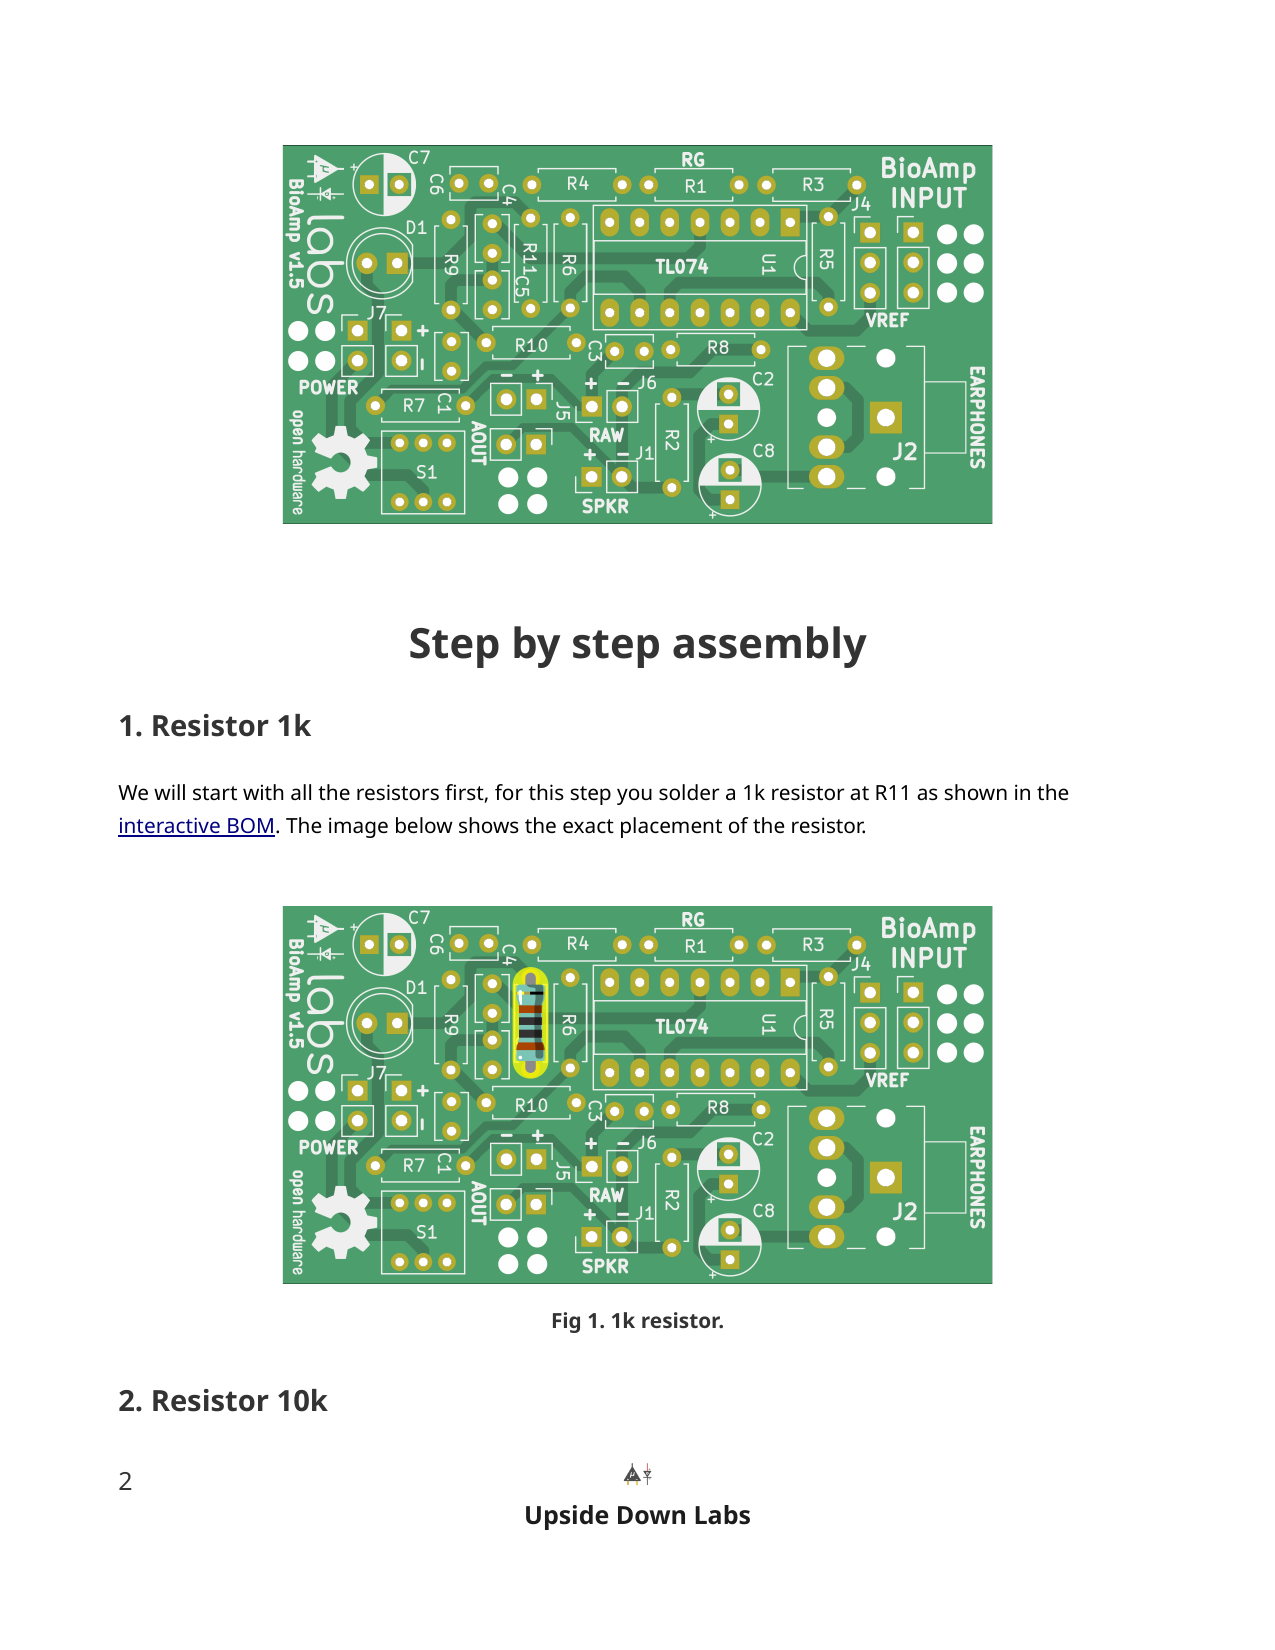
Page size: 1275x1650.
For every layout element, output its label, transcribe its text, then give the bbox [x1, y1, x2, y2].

text 2. Resistor 10k [118, 1381, 1157, 1420]
picture [282, 145, 993, 524]
text Step by step assembly [118, 614, 1157, 671]
picture [620, 1457, 655, 1491]
text We will start with all the resistors first, for this step you solder a 1k resistor at R11 as shown in the interactive BOM. The image below shows the exact placement of the resistor. [118, 778, 1157, 839]
text Fig 1. 1k resistor. [118, 1307, 1157, 1335]
picture [282, 906, 993, 1284]
text 1. Resistor 1k [118, 705, 1157, 744]
